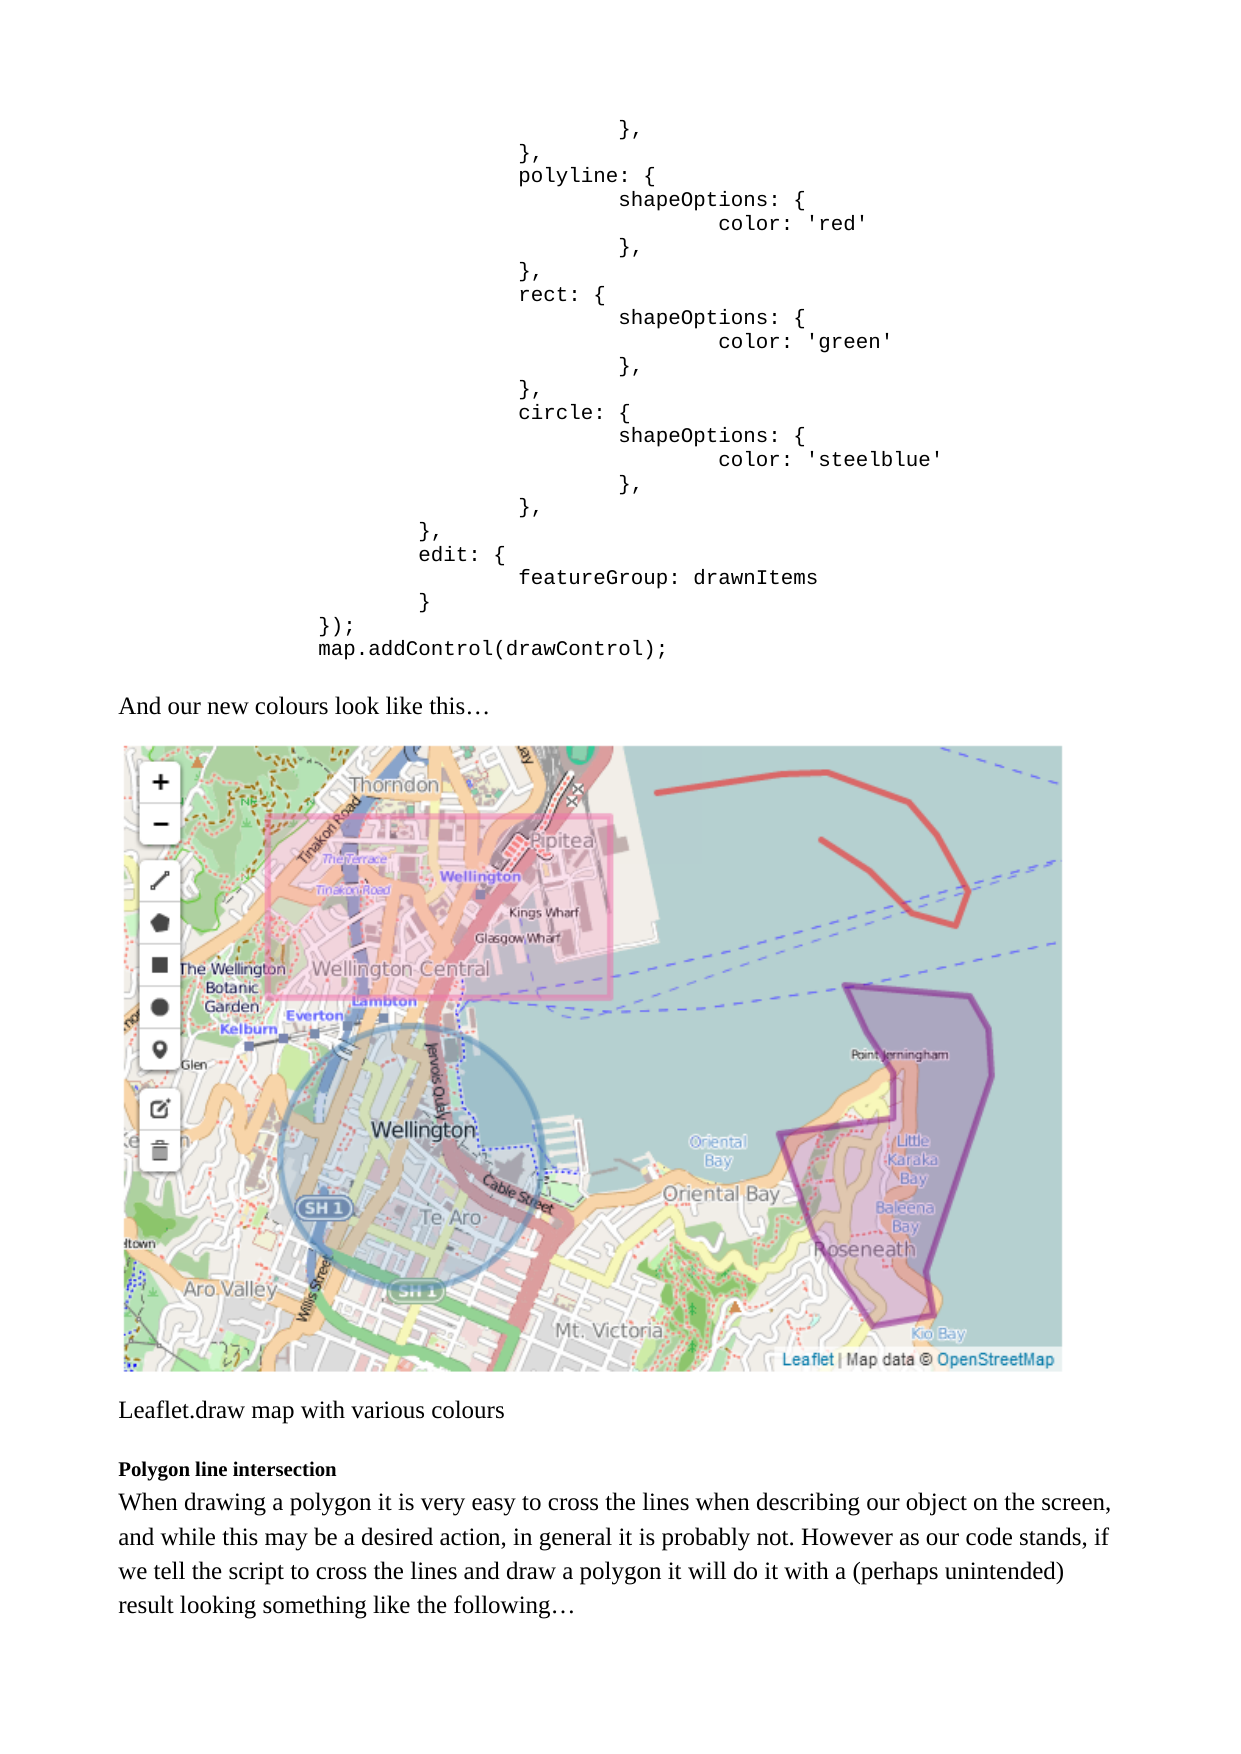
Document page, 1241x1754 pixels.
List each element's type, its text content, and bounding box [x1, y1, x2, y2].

text color: 'green' [118, 331, 1122, 354]
text Leaflet.draw map with various colours [118, 1395, 1122, 1424]
text circle: { [118, 402, 1122, 426]
picture [118, 740, 1067, 1375]
text shapeOptions: { [118, 426, 1122, 449]
text shapeOptions: { [118, 307, 1122, 331]
text color: 'red' [118, 213, 1122, 236]
text And our new colours look like this… [118, 691, 1122, 720]
text }, [118, 142, 1122, 165]
text }, [118, 473, 1122, 496]
text }, [118, 118, 1122, 142]
text rect: { [118, 284, 1122, 307]
text }, [118, 236, 1122, 260]
text } [118, 591, 1122, 615]
subtitle Polygon line intersection [118, 1457, 1122, 1481]
text }); [118, 615, 1122, 638]
text edit: { [118, 544, 1122, 567]
text }, [118, 354, 1122, 378]
text featureGroup: drawnItems [118, 567, 1122, 591]
text }, [118, 520, 1122, 544]
text }, [118, 496, 1122, 520]
text }, [118, 378, 1122, 402]
text color: 'steelblue' [118, 449, 1122, 473]
text shapeOptions: { [118, 189, 1122, 213]
text map.addControl(drawControl); [118, 638, 1122, 662]
text When drawing a polygon it is very easy to cross the lines when describing our object on the screen, and while this may be a desired action, in general it is probably not. However as our code stands, if we tell the script to cross the lines and draw a polygon it will do it with a (perhaps unintended) result looking something like the following… [118, 1487, 1122, 1619]
text }, [118, 260, 1122, 284]
text polyline: { [118, 165, 1122, 189]
